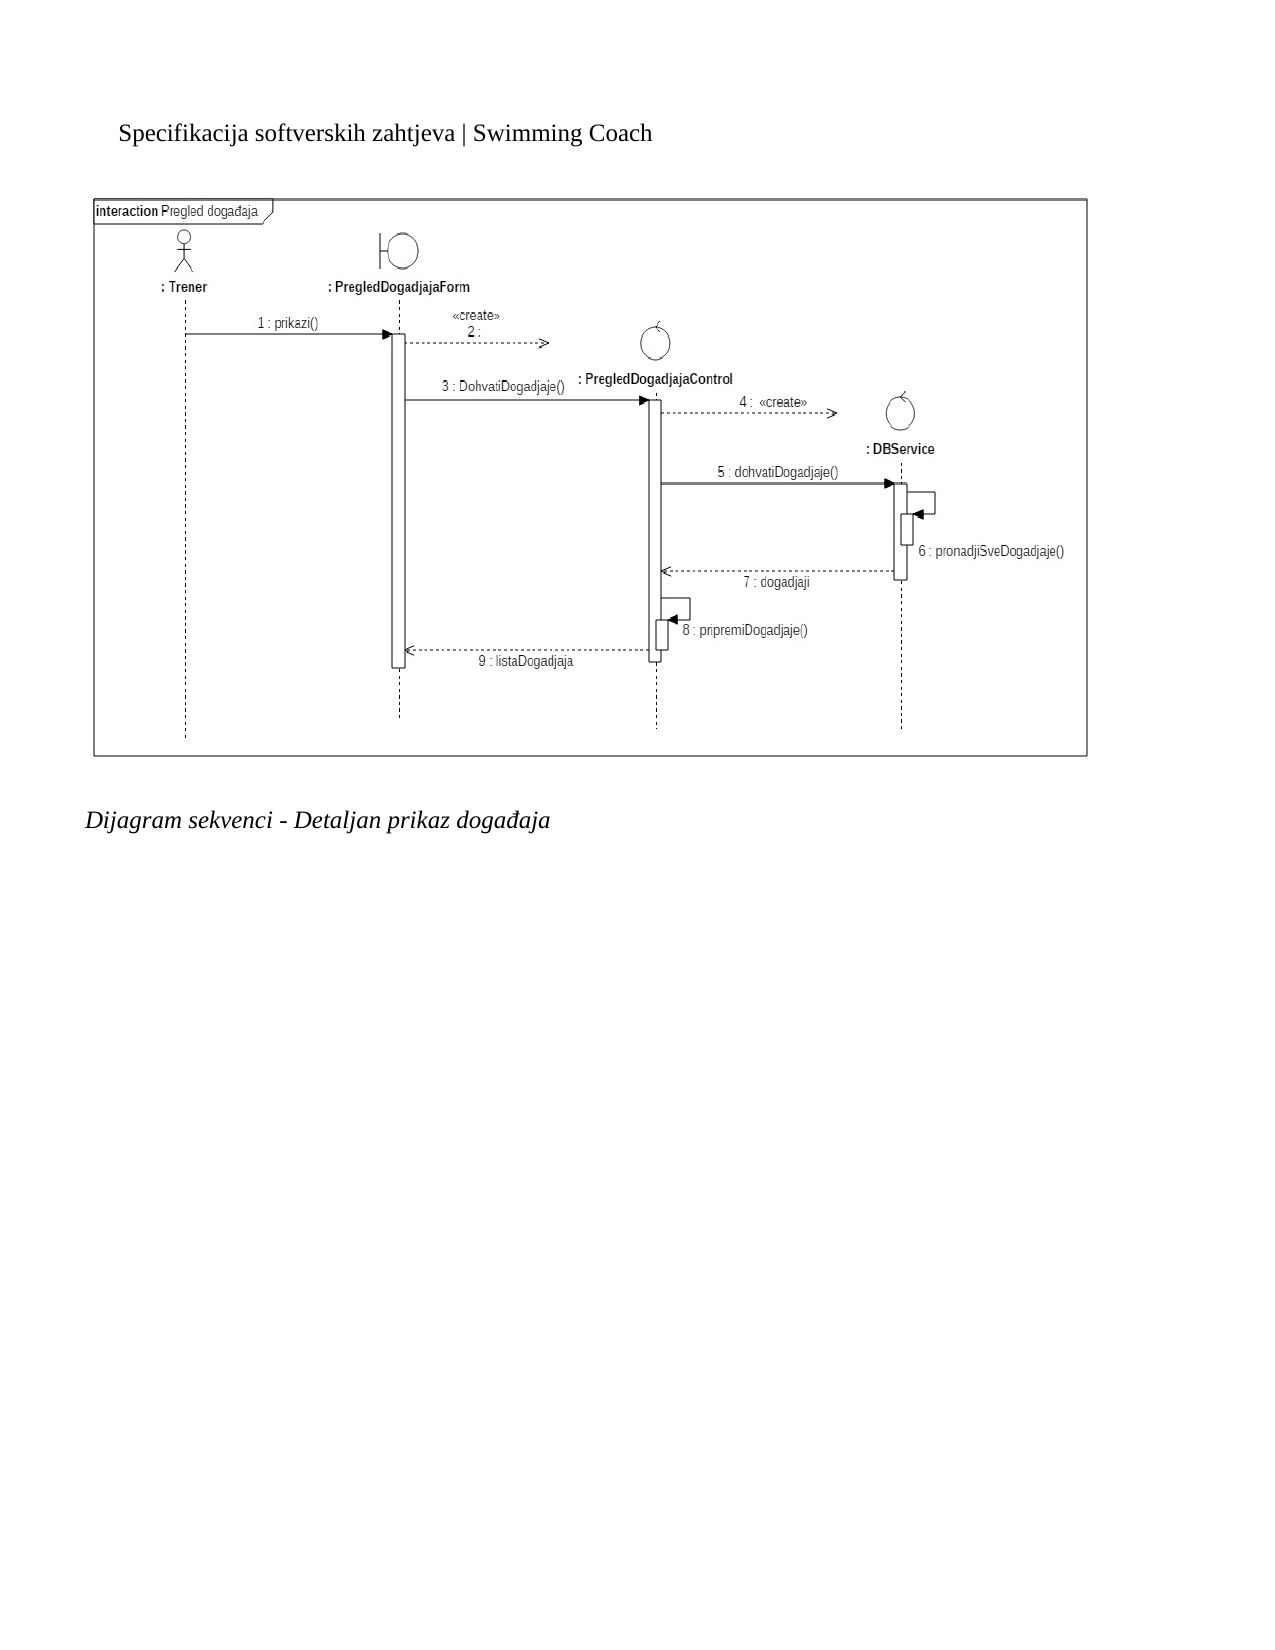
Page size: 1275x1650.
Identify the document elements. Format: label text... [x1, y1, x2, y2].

text Dijagram sekvenci - Detaljan prikaz događaja [85, 189, 1190, 834]
picture [84, 189, 1124, 800]
